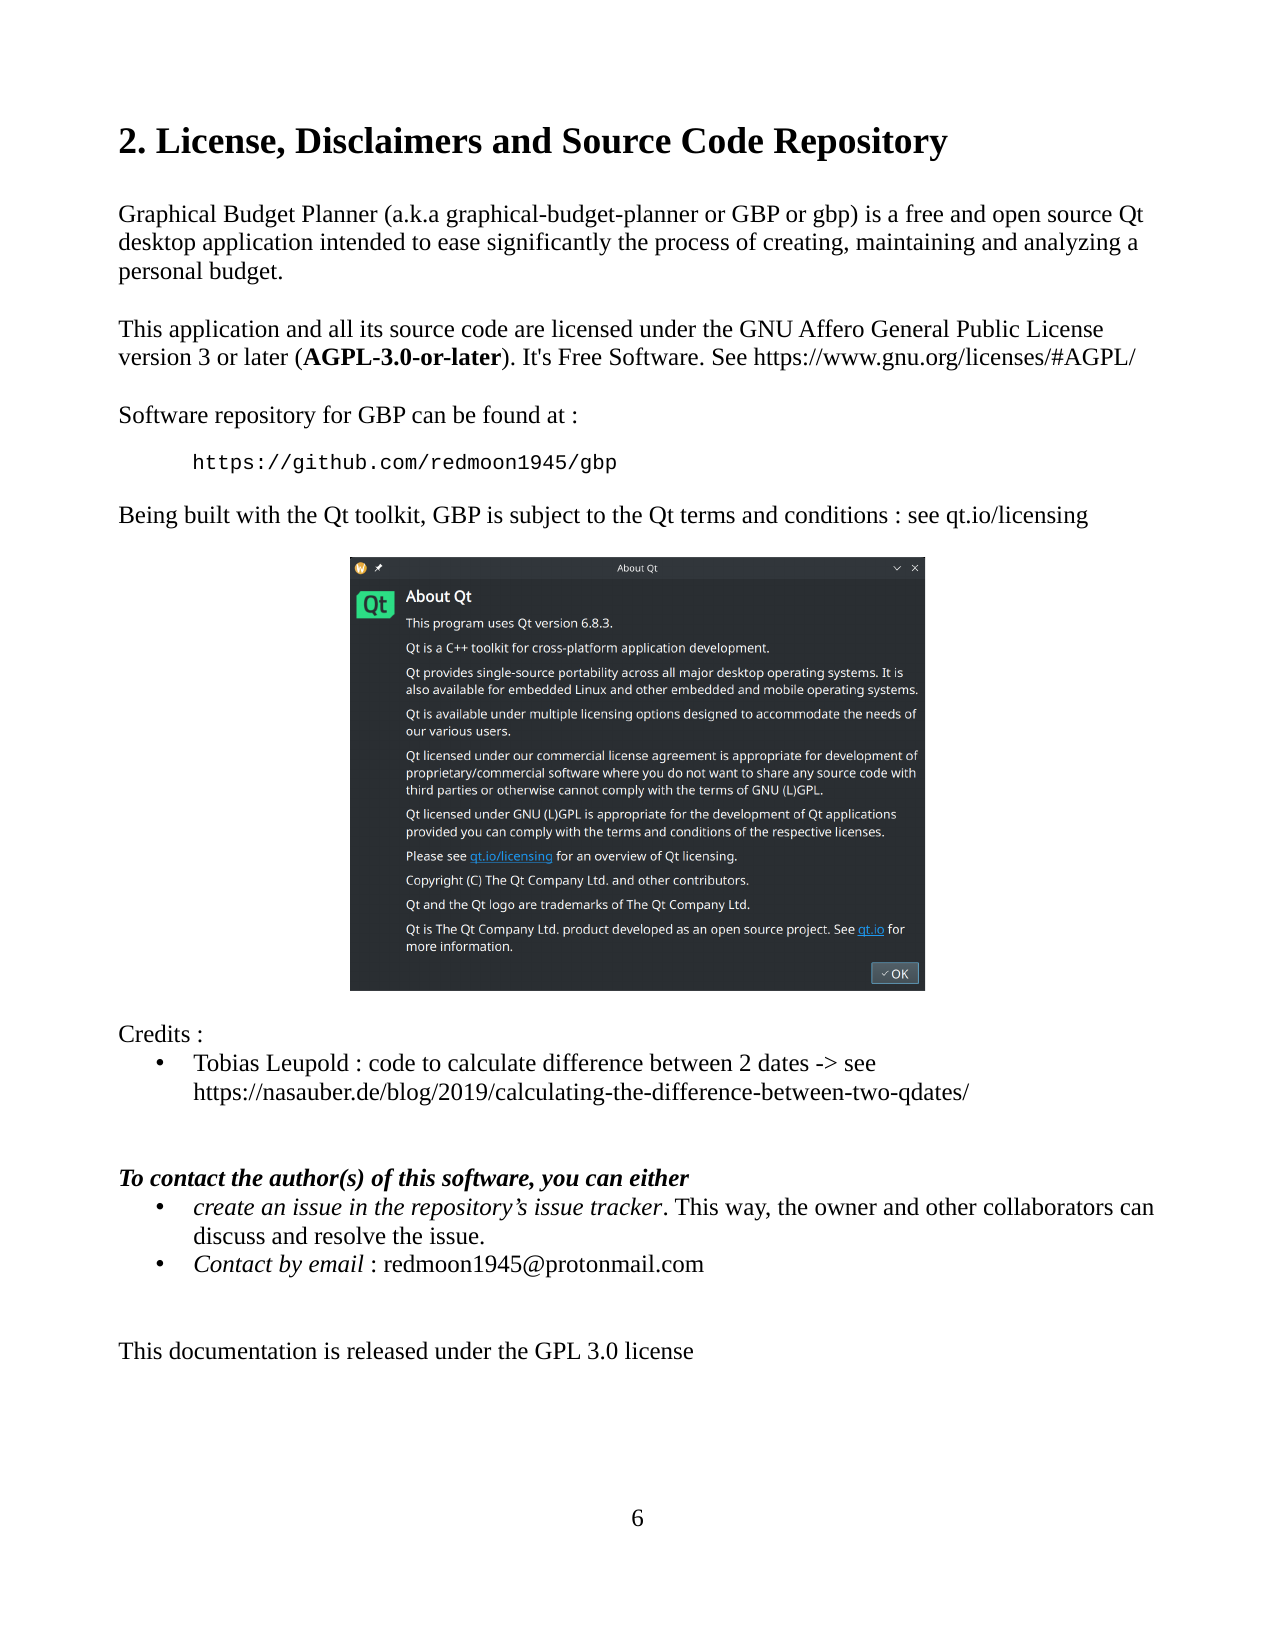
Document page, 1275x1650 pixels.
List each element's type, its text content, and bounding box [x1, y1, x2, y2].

picture [350, 557, 926, 991]
text Graphical Budget Planner (a.k.a graphical-budget-planner or GBP or gbp) is a free and open source Qt desktop application intended to ease significantly the process of creating, maintaining and analyzing a personal budget. [118, 199, 1157, 285]
list Tobias Leupold : code to calculate difference between 2 dates -> see https://nasauber.de/blog/2019/calculating-the-difference-between-two-qdates/ [156, 1048, 1157, 1106]
text Credits : [118, 1019, 1157, 1048]
list Contact by email : redmoon1945@protonmail.com [156, 1249, 1157, 1278]
text This application and all its source code are licensed under the GNU Affero General Public License version 3 or later (AGPL-3.0-or-later). It's Free Software. See https://www.gnu.org/licenses/#AGPL/ [118, 314, 1157, 371]
text To contact the author(s) of this software, you can either [118, 1163, 1157, 1192]
text This documentation is released under the GPL 3.0 license [118, 1336, 1157, 1364]
text Software repository for GBP can be found at : [118, 400, 1157, 429]
list create an issue in the repository’s issue tracker. This way, the owner and other collaborators can discuss and resolve the issue. [156, 1192, 1157, 1249]
subtitle License, Disclaimers and Source Code Repository [118, 118, 1157, 161]
text https://github.com/redmoon1945/gbp [192, 452, 1157, 476]
text Being built with the Qt toolkit, GBP is subject to the Qt terms and conditions : see qt.io/licensing [118, 500, 1157, 528]
